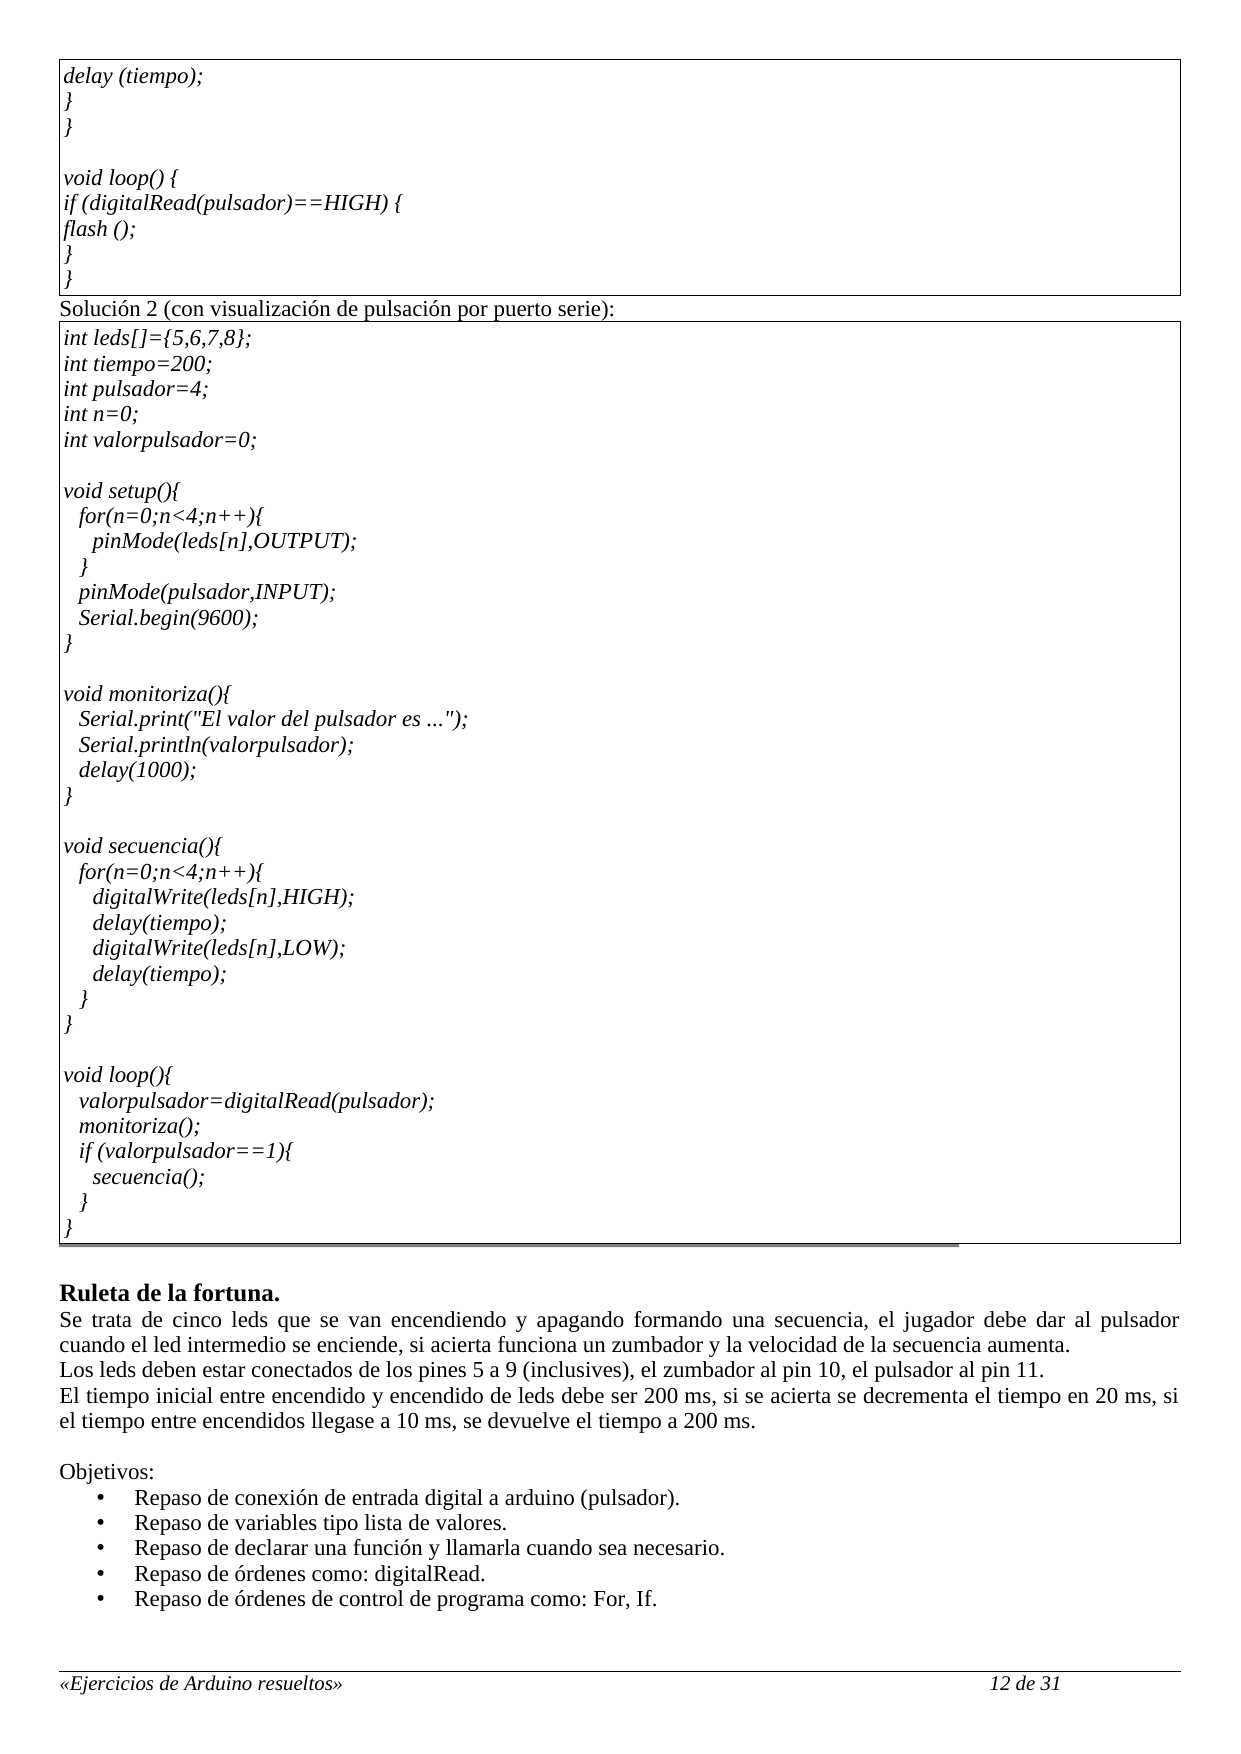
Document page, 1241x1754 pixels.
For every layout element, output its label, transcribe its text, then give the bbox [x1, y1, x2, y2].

text } [90, 982, 1180, 1007]
text monitoriza(); [203, 1109, 1180, 1134]
text int valorpulsador=0; [141, 423, 1180, 448]
text void monitoriza(){ [60, 677, 1180, 702]
text digitalWrite(leds[n],LOW); [229, 931, 1180, 957]
text if (digitalRead(pulsador)==HIGH) { [181, 186, 1180, 212]
text int tiempo=200; [215, 347, 1180, 372]
text secuencia(); [208, 1160, 1180, 1185]
text } [74, 779, 1180, 804]
text int pulsador=4; [211, 372, 1180, 397]
text pinMode(pulsador,INPUT); [90, 575, 1180, 601]
text delay(tiempo); [229, 906, 1180, 931]
text flash (); [138, 212, 1180, 237]
text } [74, 110, 1180, 135]
text for(n=0;n<4;n++){ [183, 499, 1180, 524]
text } [60, 84, 1180, 110]
text int leds[]={5,6,7,8}; [60, 322, 1180, 347]
text Ruleta de la fortuna. [280, 1279, 1181, 1307]
text void secuencia(){ [60, 829, 1180, 855]
text El tiempo inicial entre encendido y encendido de leds debe ser 200 ms, si se acierta se decrementa el tiempo en 20 ms, si el tiempo entre encendidos llegase a 10 ms, se devuelve el tiempo a 200 ms. [757, 1408, 1181, 1434]
text valorpulsador=digitalRead(pulsador); [176, 1084, 1180, 1109]
text Serial.begin(9600); [261, 601, 1180, 626]
list Repaso de órdenes de control de programa como: For, If. [658, 1586, 1181, 1612]
text if (valorpulsador==1){ [60, 1134, 1180, 1160]
text int n=0; [141, 397, 1180, 423]
text for(n=0;n<4;n++){ [225, 855, 1180, 880]
text Objetivos: [154, 1459, 1181, 1484]
text delay (tiempo); [60, 60, 1180, 84]
text } [74, 237, 1180, 262]
text void loop(){ [60, 1058, 1180, 1084]
text } [74, 1007, 1180, 1033]
text Serial.print("El valor del pulsador es ..."); [234, 702, 1180, 728]
text } [60, 262, 1180, 295]
text void loop() { [60, 161, 1180, 186]
text Los leds deben estar conectados de los pines 5 a 9 (inclusives), el zumbador al pin 10, el pulsador al pin 11. [59, 1357, 1181, 1383]
list Repaso de órdenes como: digitalRead. [97, 1561, 134, 1586]
list Repaso de declarar una función y llamarla cuando sea necesario. [726, 1535, 1181, 1561]
text digitalWrite(leds[n],HIGH); [266, 880, 1180, 906]
text Serial.println(valorpulsador); [356, 728, 1180, 753]
text } [74, 626, 1180, 652]
text pinMode(leds[n],OUTPUT); [60, 524, 1180, 550]
list Repaso de variables tipo lista de valores. [508, 1510, 1181, 1535]
text void setup(){ [60, 474, 1180, 499]
list Repaso de conexión de entrada digital a arduino (pulsador). [97, 1484, 1181, 1510]
text delay(tiempo); [229, 957, 1180, 982]
list Repaso de órdenes como: digitalRead. [486, 1561, 1181, 1586]
text } [90, 550, 1180, 575]
text } [60, 1211, 1180, 1243]
list Repaso de variables tipo lista de valores. [97, 1510, 134, 1535]
text Solución 2 (con visualización de pulsación por puerto serie): [615, 296, 1181, 321]
text delay(1000); [199, 753, 1180, 779]
text } [90, 1185, 1180, 1211]
